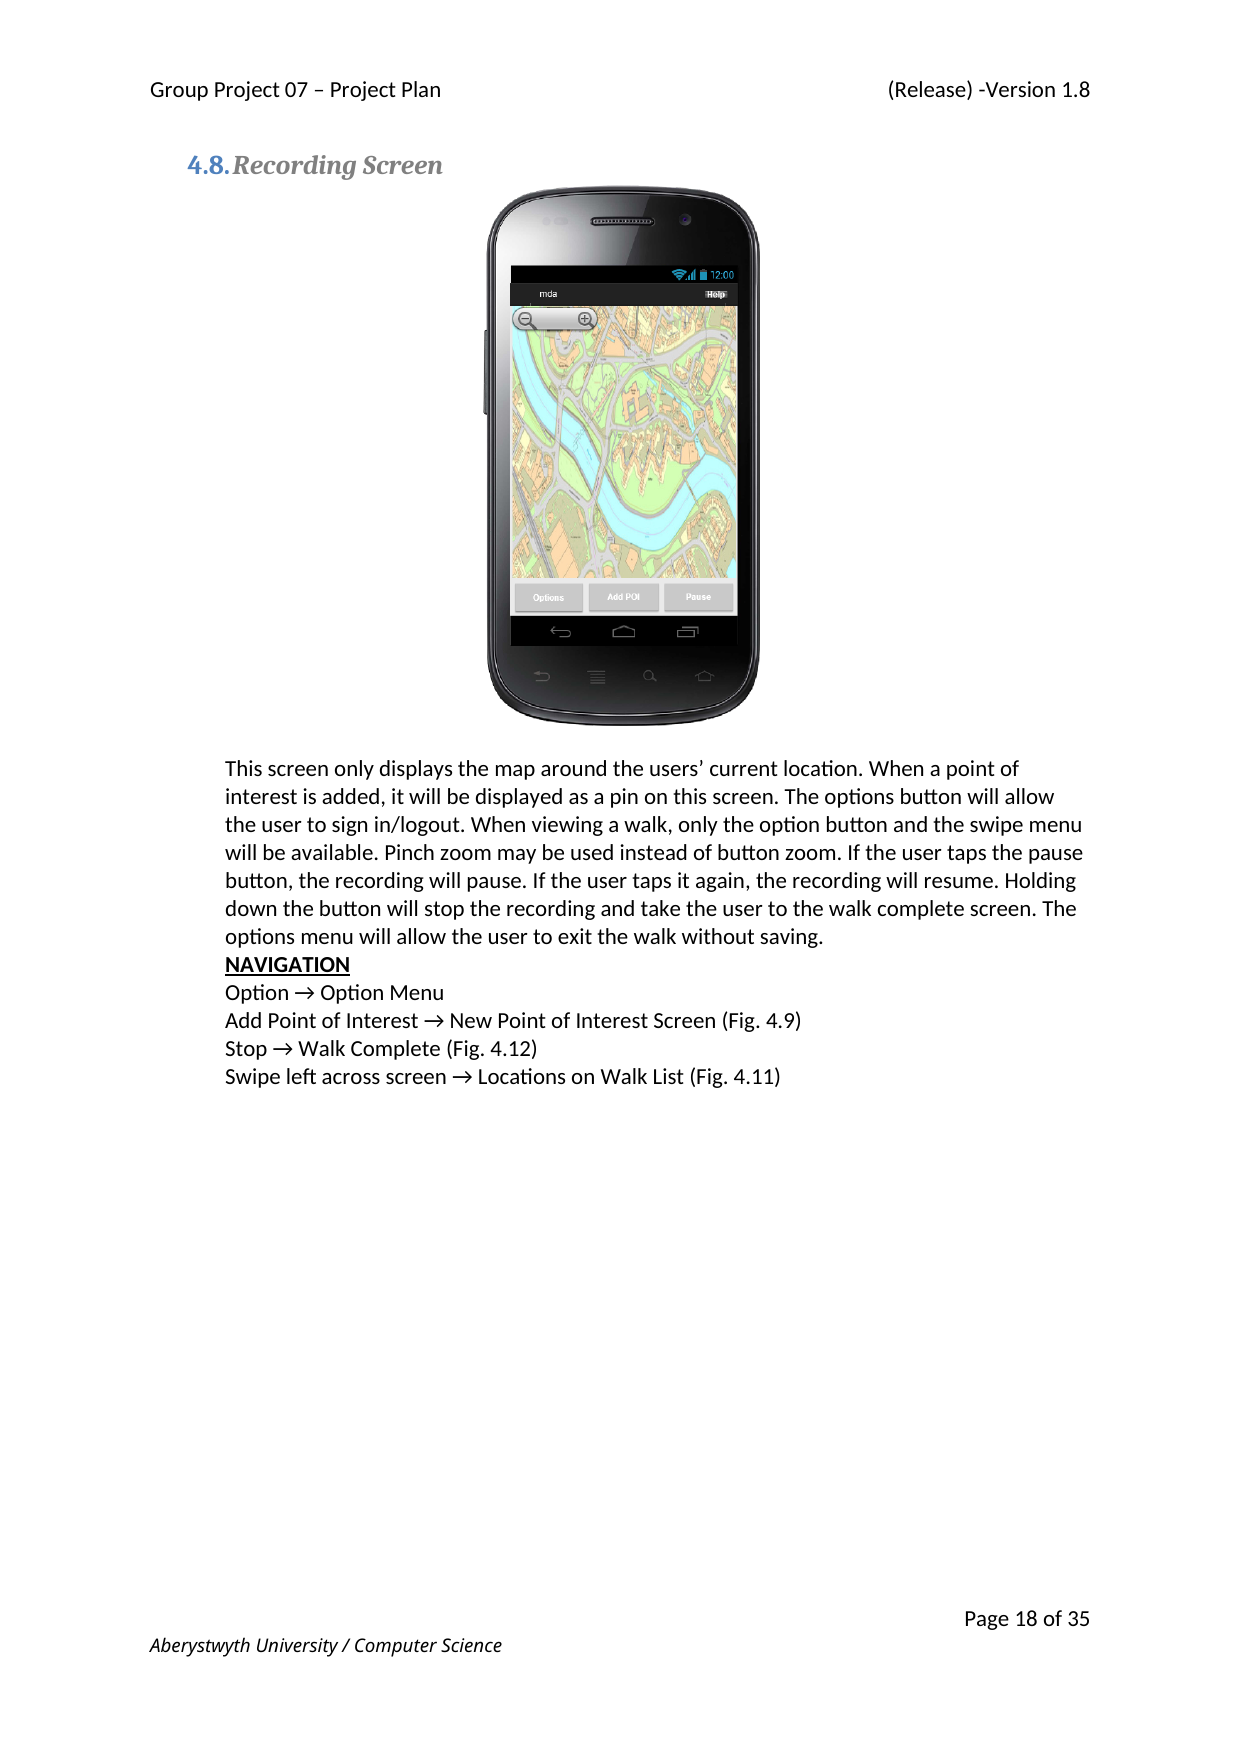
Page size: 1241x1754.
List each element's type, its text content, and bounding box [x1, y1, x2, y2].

text NAVIGATION [225, 950, 1090, 978]
text Swipe left across screen → Locations on Walk List (Fig. 4.11) [225, 1062, 1090, 1090]
text This screen only displays the map around the users’ current location. When a point of interest is added, it will be displayed as a pin on this screen. The options button will allow the user to sign in/logout. When viewing a walk, only the option button and the swipe menu will be available. Pinch zoom may be used instead of button zoom. If the user taps the pause button, the recording will pause. If the user taps it again, the recording will resume. Holding down the button will stop the recording and take the user to the walk complete screen. The options menu will allow the user to exit the walk without saving. [225, 754, 1090, 950]
text Stop → Walk Complete (Fig. 4.12) [225, 1034, 1090, 1062]
subtitle Recording Screen [187, 150, 1090, 181]
text Option → Option Menu [225, 978, 1090, 1006]
text Add Point of Interest → New Point of Interest Screen (Fig. 4.9) [225, 1006, 1090, 1034]
